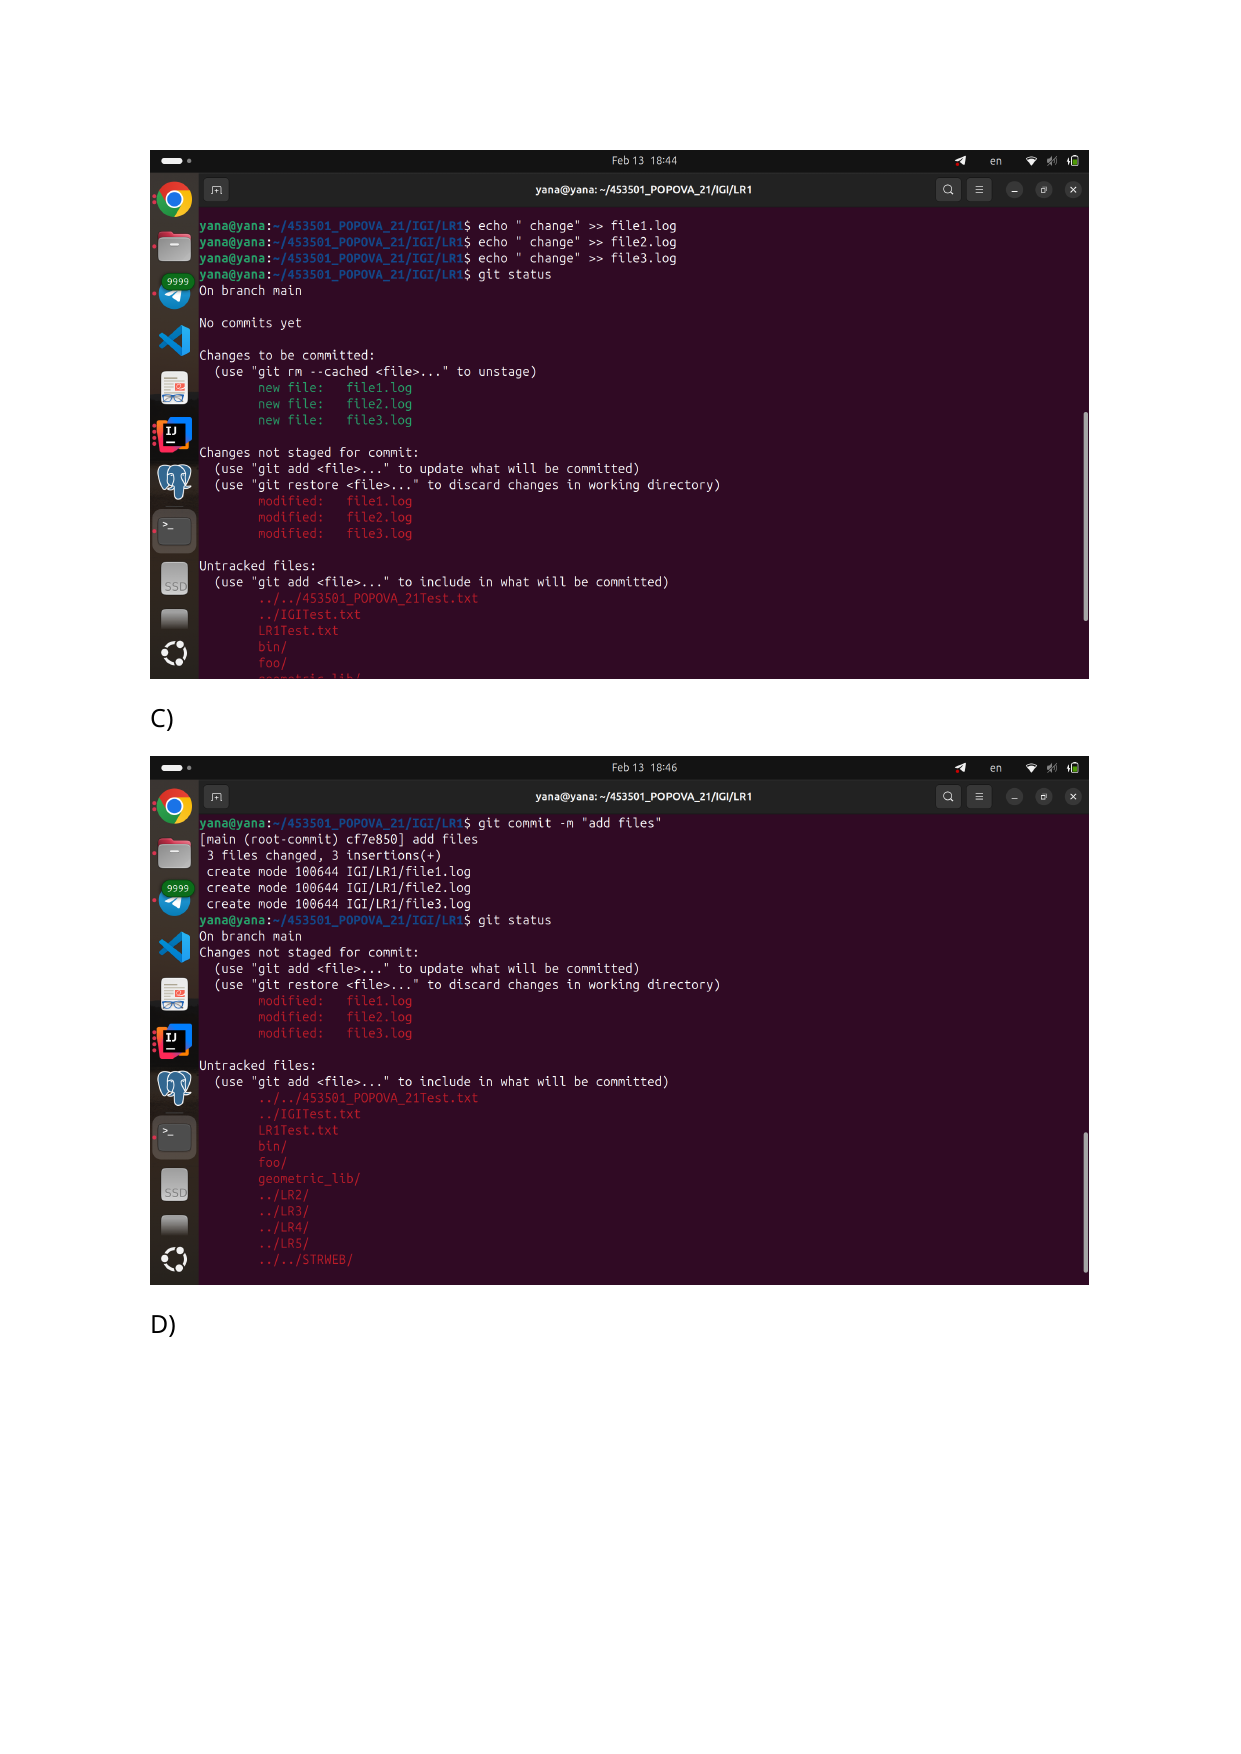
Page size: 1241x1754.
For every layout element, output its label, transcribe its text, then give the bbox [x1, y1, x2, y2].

text D) [150, 1307, 1090, 1341]
text C) [150, 700, 1090, 734]
